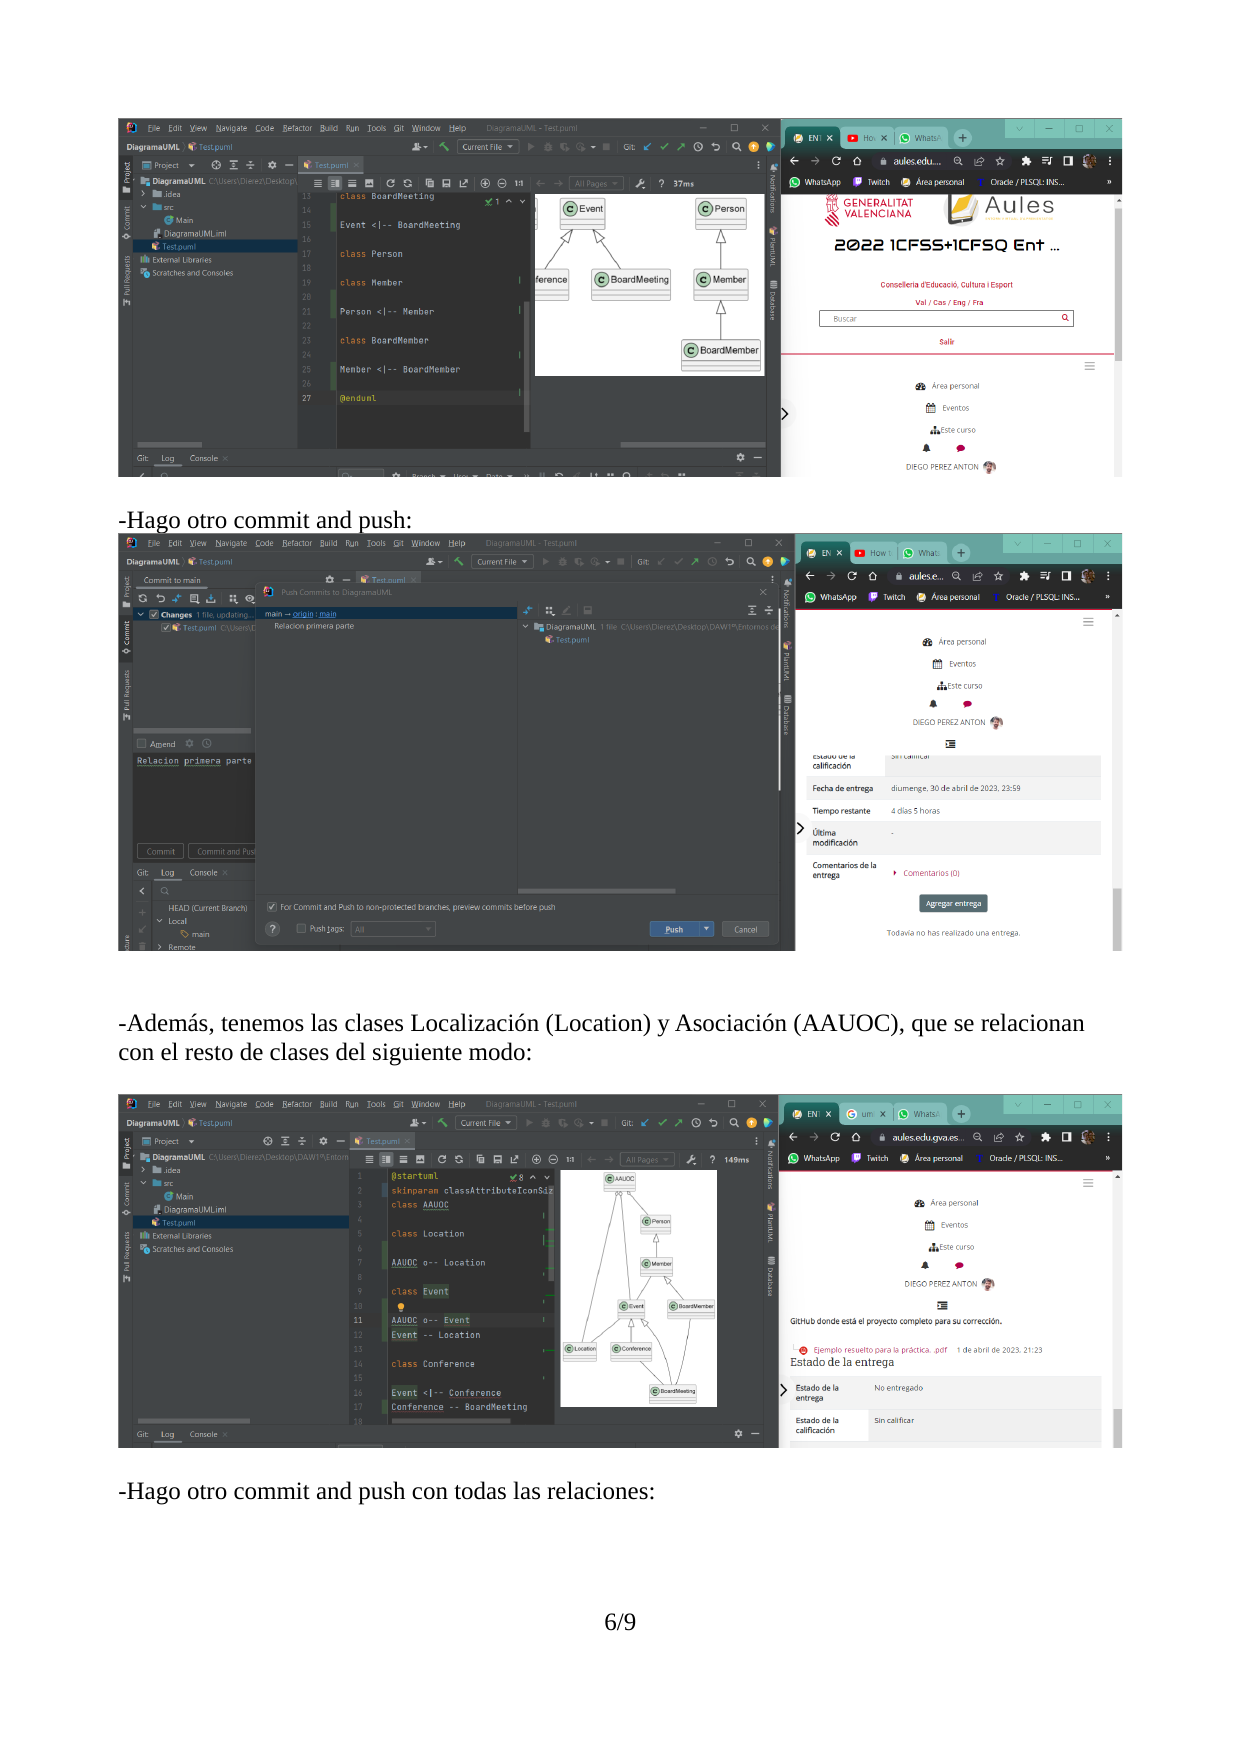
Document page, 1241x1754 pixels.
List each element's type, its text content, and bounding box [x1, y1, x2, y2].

text -Además, tenemos las clases Localización (Location) y Asociación (AAUOC), que se relacionan con el resto de clases del siguiente modo: [118, 1008, 1122, 1066]
picture [118, 1094, 1123, 1448]
text -Hago otro commit and push: [118, 505, 1122, 533]
text -Hago otro commit and push con todas las relaciones: [118, 1476, 1122, 1505]
picture [118, 118, 1123, 477]
picture [118, 533, 1123, 951]
